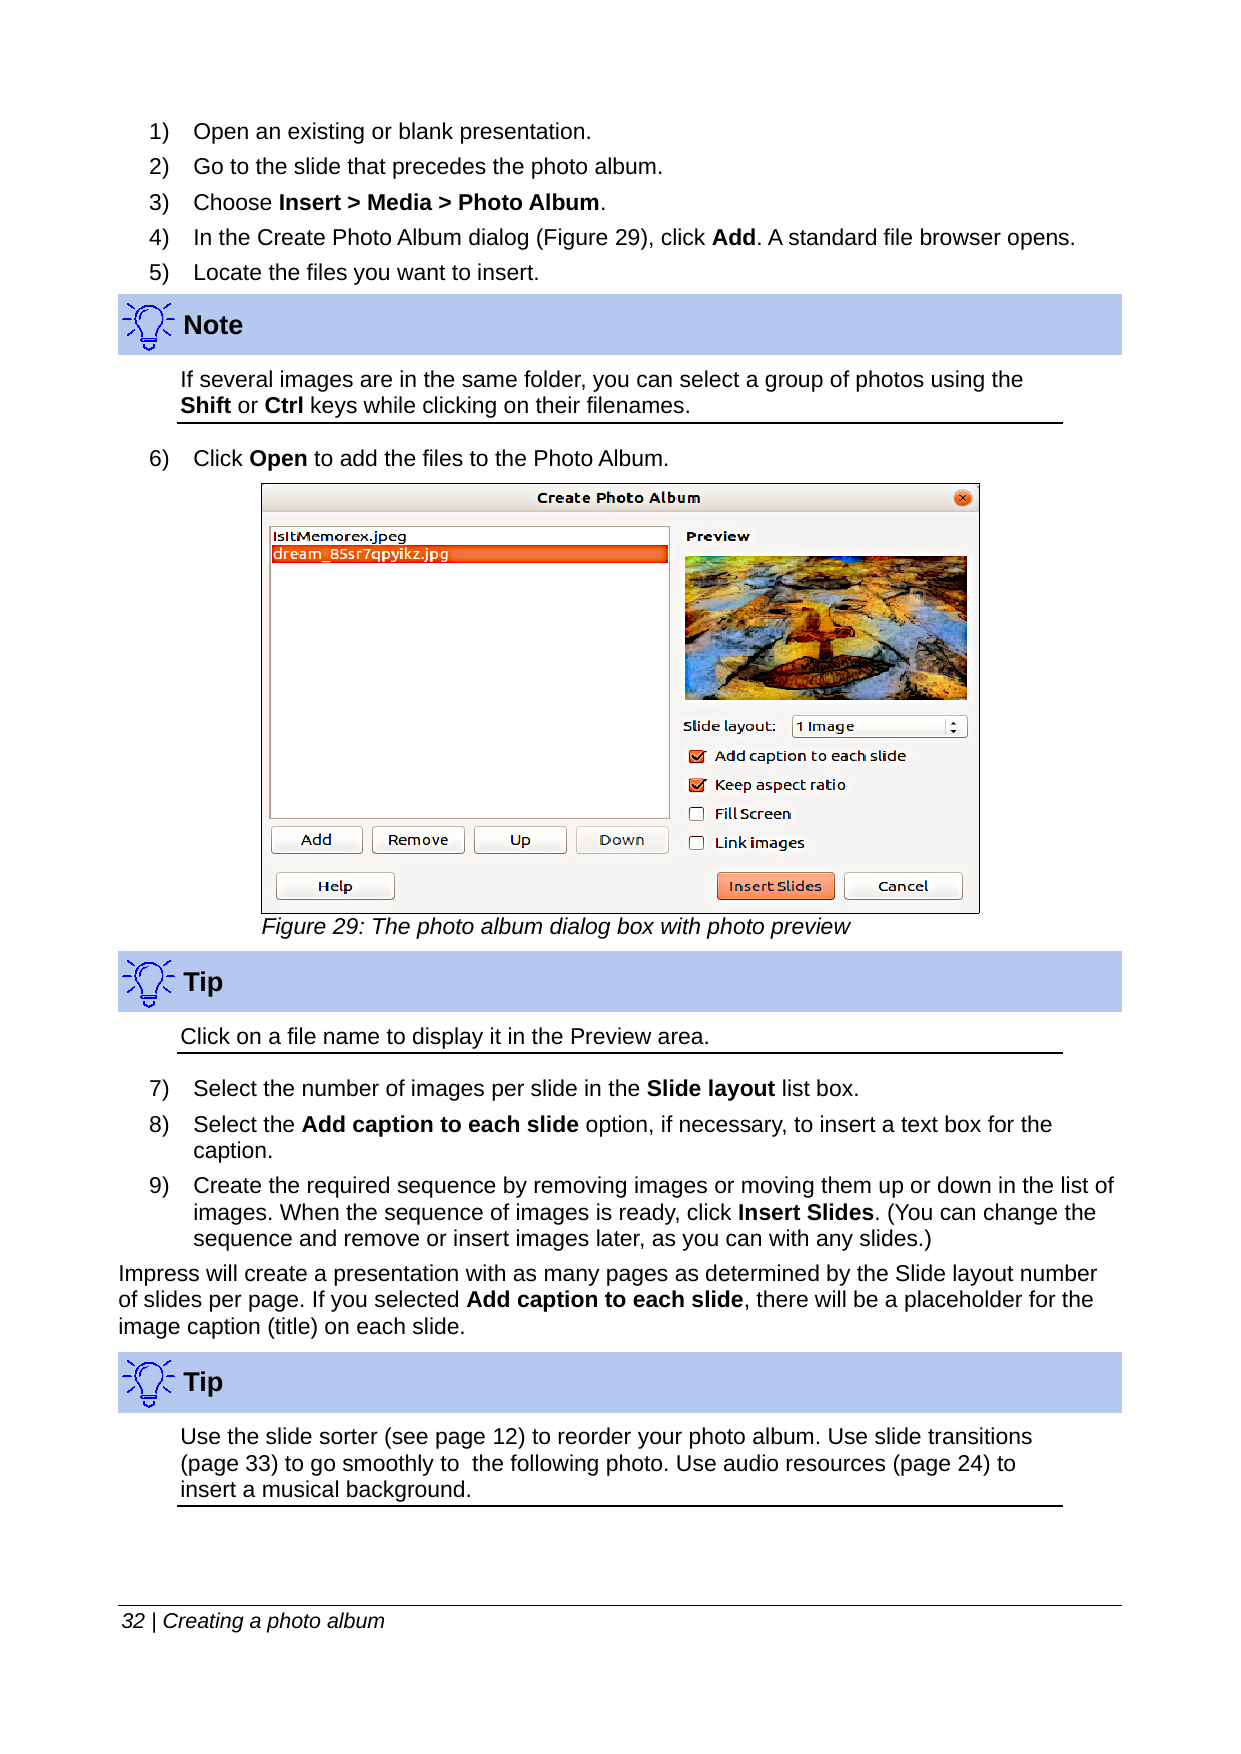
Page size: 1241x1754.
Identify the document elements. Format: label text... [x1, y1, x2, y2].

list Go to the slide that precedes the photo album. [169, 153, 1122, 180]
text Click on a file name to display it in the Preview area. [177, 1020, 1063, 1052]
text Use the slide sorter (see page 12) to reorder your photo album. Use slide transitions (page 33) to go smoothly to the following photo. Use audio resources (page 24) to insert a musical background. [177, 1420, 1063, 1505]
picture [119, 295, 179, 355]
list Locate the files you want to insert. [169, 259, 1122, 285]
text If several images are in the same folder, you can select a group of photos using the Shift or Ctrl keys while clicking on their filenames. [177, 363, 1063, 422]
list Create the required sequence by removing images or moving them up or down in the list of images. When the sequence of images is ready, click Insert Slides. (You can change the sequence and remove or insert images later, as you can with any slides.) [169, 1172, 1122, 1251]
text Impress will create a presentation with as many pages as determined by the Slide layout number of slides per page. If you selected Add caption to each slide, there will be a placeholder for the image caption (title) on each slide. [118, 1260, 1122, 1339]
subtitle Tip [118, 1352, 1122, 1413]
list Choose Insert > Media > Photo Album. [169, 188, 1122, 215]
list Select the number of images per slide in the Slide layout list box. [169, 1075, 1122, 1102]
list Select the Add caption to each slide option, if necessary, to insert a text box for the caption. [169, 1111, 1122, 1163]
list In the Create Photo Album dialog (Figure 29), click Add. A standard file browser opens. [169, 224, 1122, 250]
list Click Open to add the files to the Photo Album. [169, 445, 1122, 471]
subtitle Tip [118, 951, 1122, 1012]
picture [262, 484, 979, 913]
text Figure 29: The photo album dialog box with photo preview [261, 914, 979, 939]
list Open an existing or blank presentation. [169, 118, 1122, 144]
subtitle Note [118, 294, 1122, 355]
picture [119, 952, 179, 1012]
picture [119, 1352, 179, 1412]
